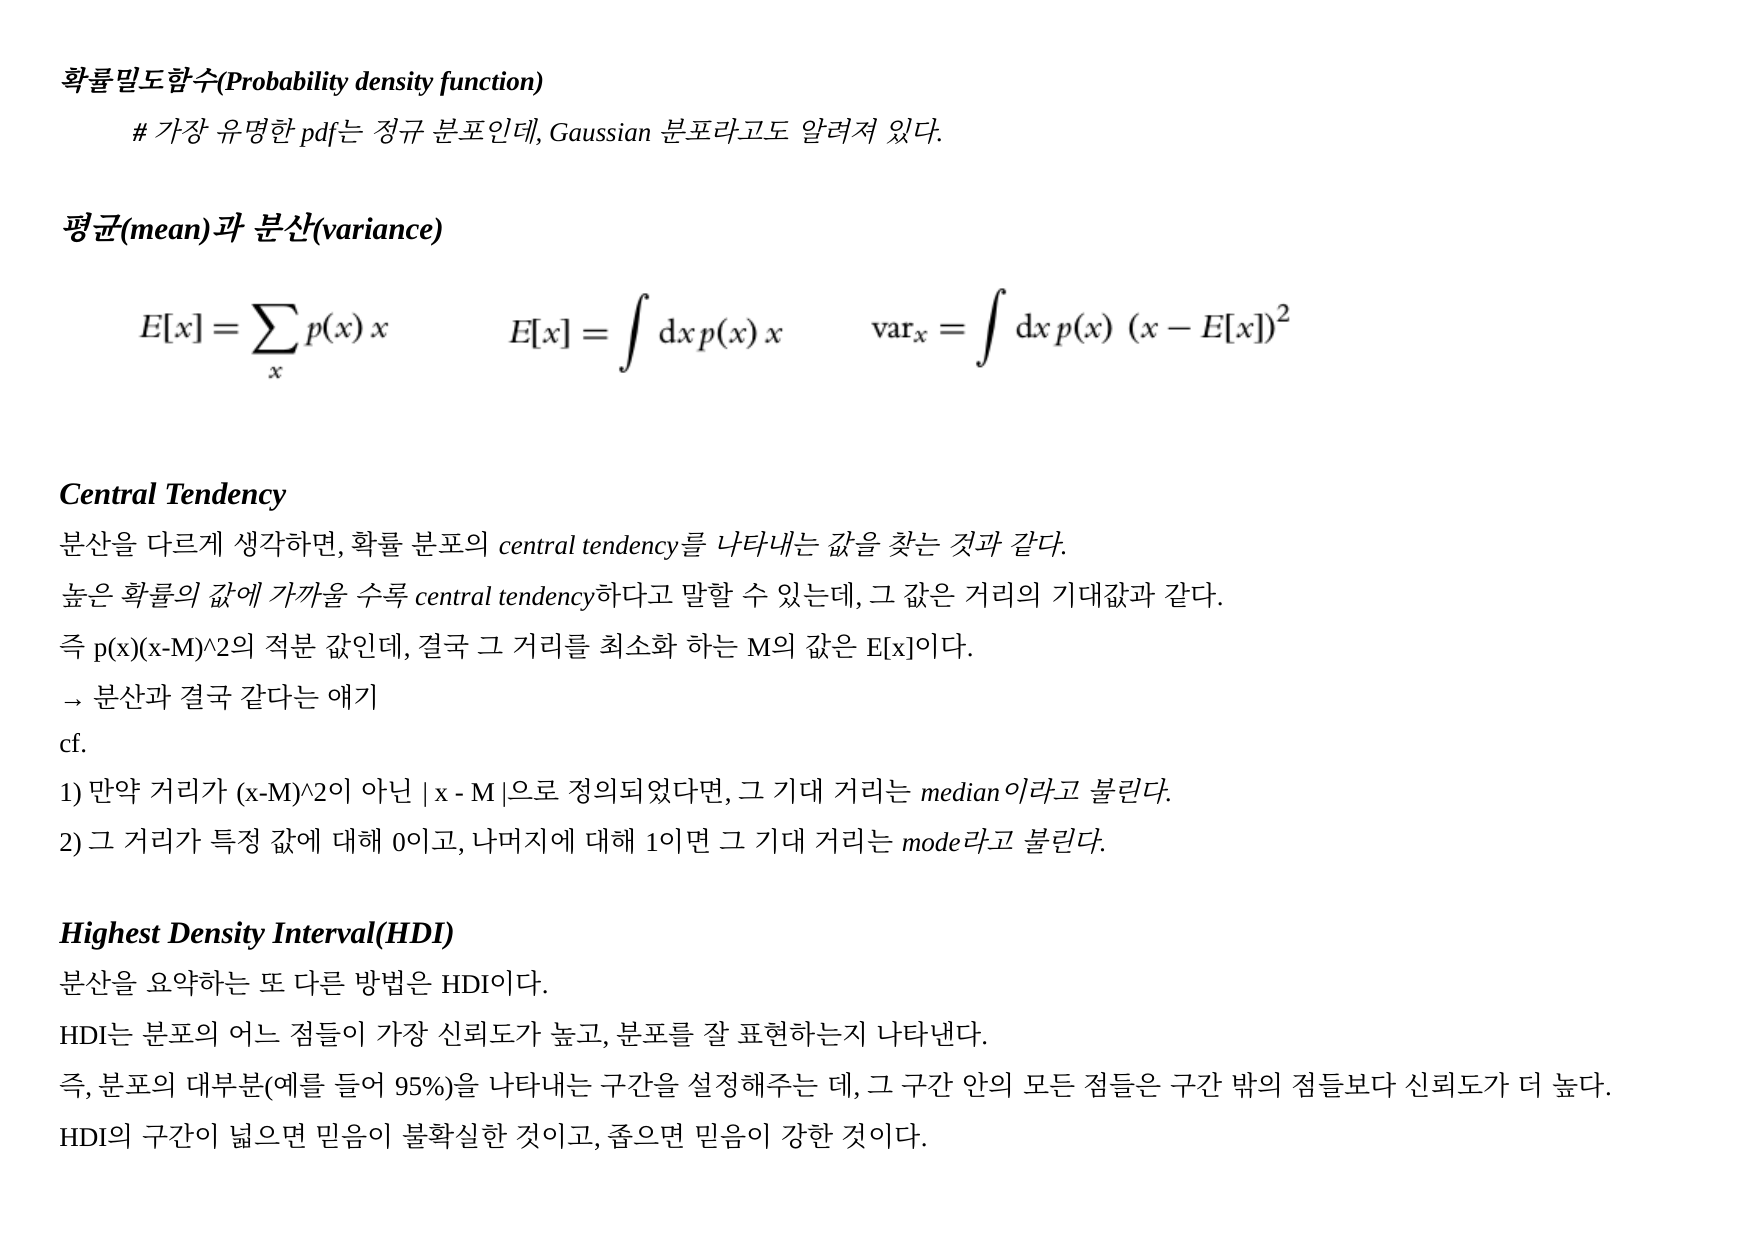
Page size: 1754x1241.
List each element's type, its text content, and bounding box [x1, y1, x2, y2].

text HDI는 분포의 어느 점들이 가장 신뢰도가 높고, 분포를 잘 표현하는지 나타낸다. [59, 1013, 1695, 1052]
text 확률밀도함수(Probability density function) [59, 59, 1695, 98]
text HDI의 구간이 넓으면 믿음이 불확실한 것이고, 좁으면 믿음이 강한 것이다. [59, 1115, 1695, 1154]
text 즉, 분포의 대부분(예를 들어 95%)을 나타내는 구간을 설정해주는 데, 그 구간 안의 모든 점들은 구간 밖의 점들보다 신뢰도가 더 높다. [59, 1064, 1695, 1103]
text → 분산과 결국 같다는 얘기 [59, 676, 1695, 715]
picture [466, 281, 820, 392]
text 평균(mean)과 분산(variance) [59, 204, 1695, 249]
text Highest Density Interval(HDI) [59, 914, 1695, 950]
text Central Tendency [59, 476, 1695, 512]
picture [856, 284, 1313, 377]
text 1) 만약 거리가 (x-M)^2이 아닌 | x - M |으로 정의되었다면, 그 기대 거리는 median이라고 불린다. [59, 770, 1695, 809]
text 분산을 다르게 생각하면, 확률 분포의 central tendency를 나타내는 값을 찾는 것과 같다. [59, 523, 1695, 562]
text 즉 p(x)(x-M)^2의 적분 값인데, 결국 그 거리를 최소화 하는 M의 값은 E[x]이다. [59, 625, 1695, 664]
text 2) 그 거리가 특정 값에 대해 0이고, 나머지에 대해 1이면 그 기대 거리는 mode라고 불린다. [59, 821, 1695, 859]
picture [120, 298, 418, 383]
text 높은 확률의 값에 가까울 수록 central tendency하다고 말할 수 있는데, 그 값은 거리의 기대값과 같다. [59, 574, 1695, 613]
text 분산을 요약하는 또 다른 방법은 HDI이다. [59, 962, 1695, 1001]
text cf. [59, 727, 1695, 758]
text # 가장 유명한 pdf는 정규 분포인데, Gaussian 분포라고도 알려져 있다. [59, 110, 1695, 149]
